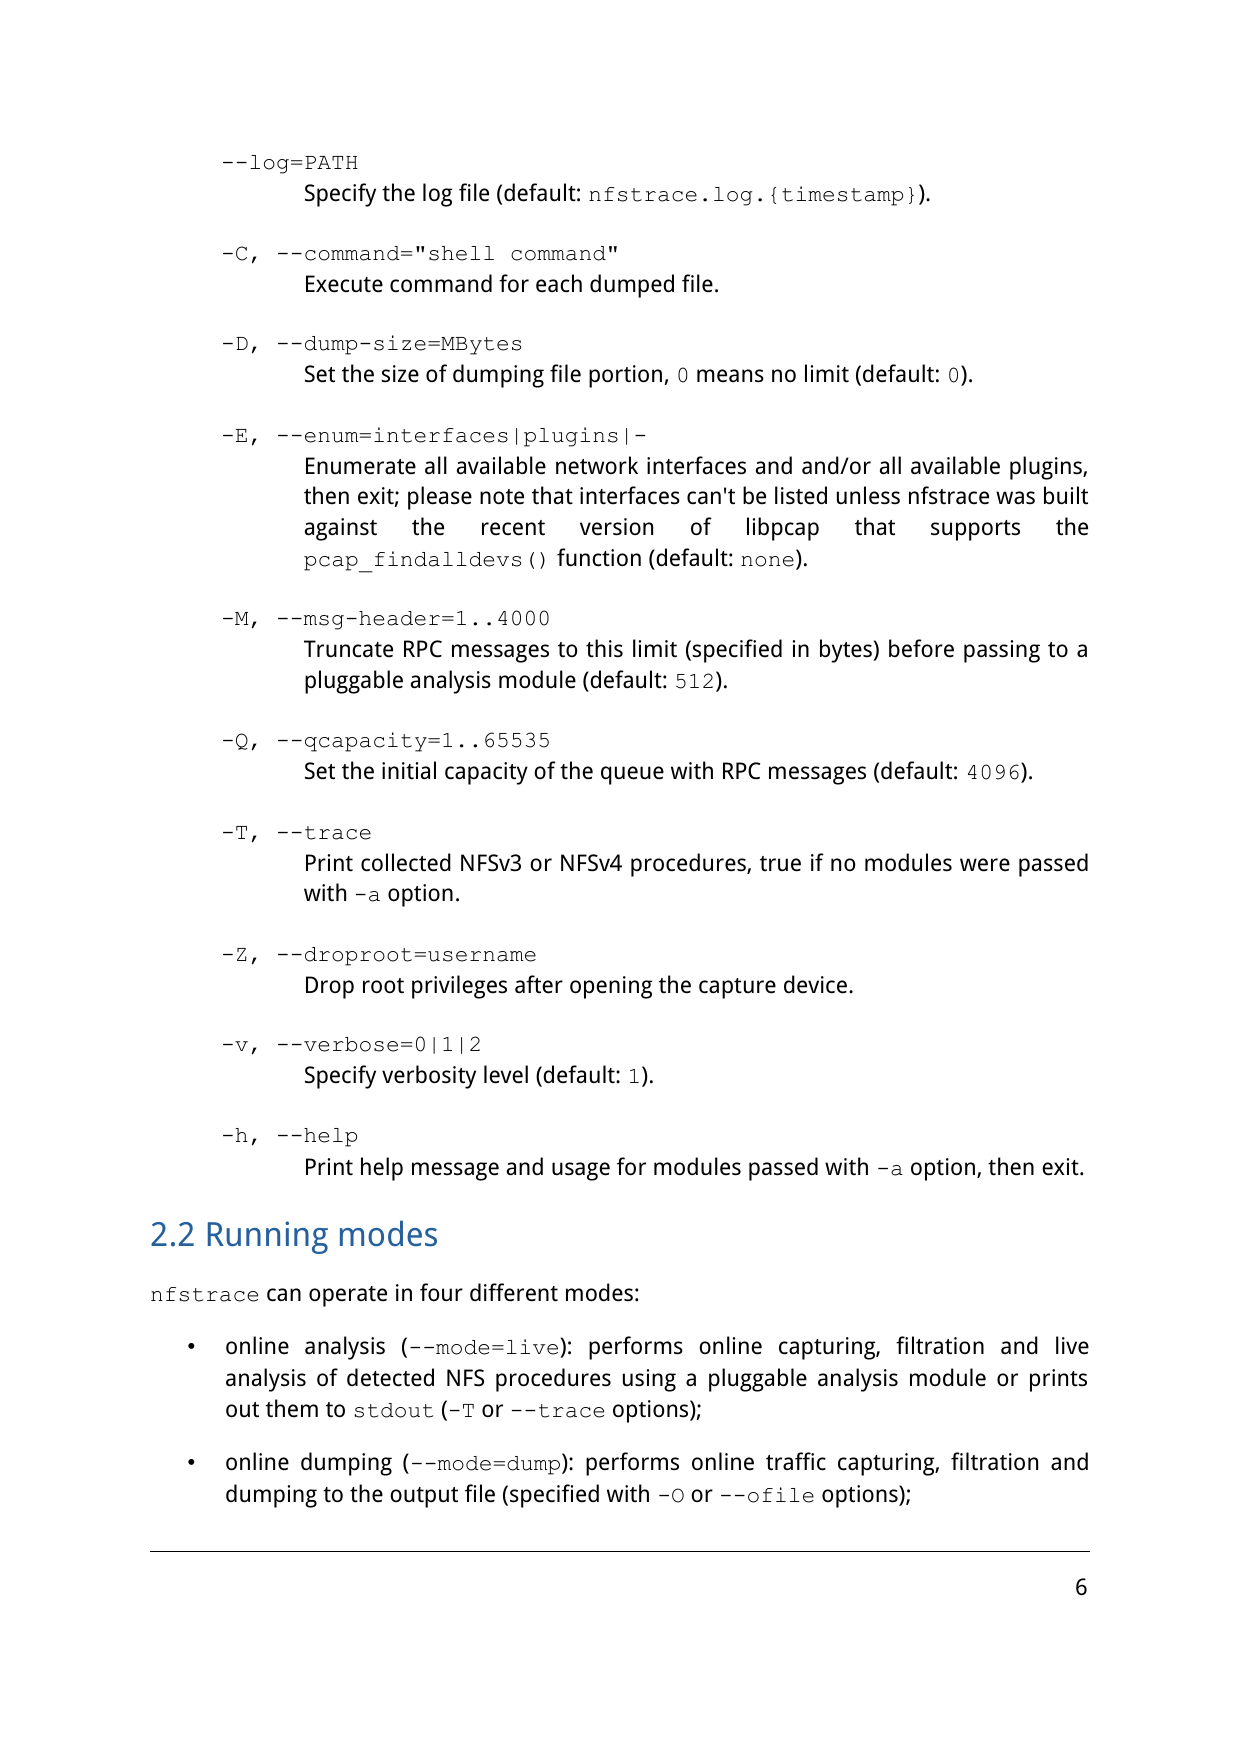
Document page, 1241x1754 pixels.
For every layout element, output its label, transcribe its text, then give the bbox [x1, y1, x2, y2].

text -h, --help [150, 1124, 1090, 1150]
text -v, --verbose=0|1|2 [150, 1032, 1090, 1058]
text Print help message and usage for modules passed with -a option, then exit. [303, 1154, 1090, 1182]
text Print collected NFSv3 or NFSv4 procedures, true if no modules were passed with -a option. [303, 850, 1090, 909]
text --log=PATH [150, 150, 1090, 176]
text nfstrace can operate in four different modes: [150, 1281, 1090, 1309]
text Truncate RPC messages to this limit (specified in bytes) before passing to a pluggable analysis module (default: 512). [303, 636, 1090, 695]
text -D, --dump-size=MBytes [150, 331, 1090, 357]
text -T, --trace [150, 820, 1090, 846]
text -Q, --qcapacity=1..65535 [150, 729, 1090, 754]
text Execute command for each dumped file. [303, 271, 1090, 298]
text Drop root privileges after opening the capture device. [303, 972, 1090, 999]
list online analysis (--mode=live): performs online capturing, filtration and live analysis of detected NFS procedures using a pluggable analysis module or prints out them to stdout (-T or --trace options); [187, 1333, 1090, 1424]
subtitle Running modes [150, 1215, 1090, 1254]
text -E, --enum=interfaces|plugins|- [150, 423, 1090, 449]
list online dumping (--mode=dump): performs online traffic capturing, filtration and dumping to the output file (specified with -O or --ofile options); [187, 1449, 1090, 1509]
text Set the initial capacity of the queue with RPC messages (default: 4096). [303, 758, 1090, 787]
text -Z, --droproot=username [150, 942, 1090, 968]
text Specify verbosity level (default: 1). [303, 1062, 1090, 1090]
text Set the size of dumping file portion, 0 means no limit (default: 0). [303, 361, 1090, 389]
text -C, --command="shell command" [150, 242, 1090, 267]
text Specify the log file (default: nfstrace.log.{timestamp}). [303, 180, 1090, 208]
text -M, --msg-header=1..4000 [150, 606, 1090, 632]
text Enumerate all available network interfaces and and/or all available plugins, then exit; please note that interfaces can't be listed unless nfstrace was built against the recent version of libpcap that supports the pcap_findalldevs() function (default: none). [303, 453, 1090, 573]
